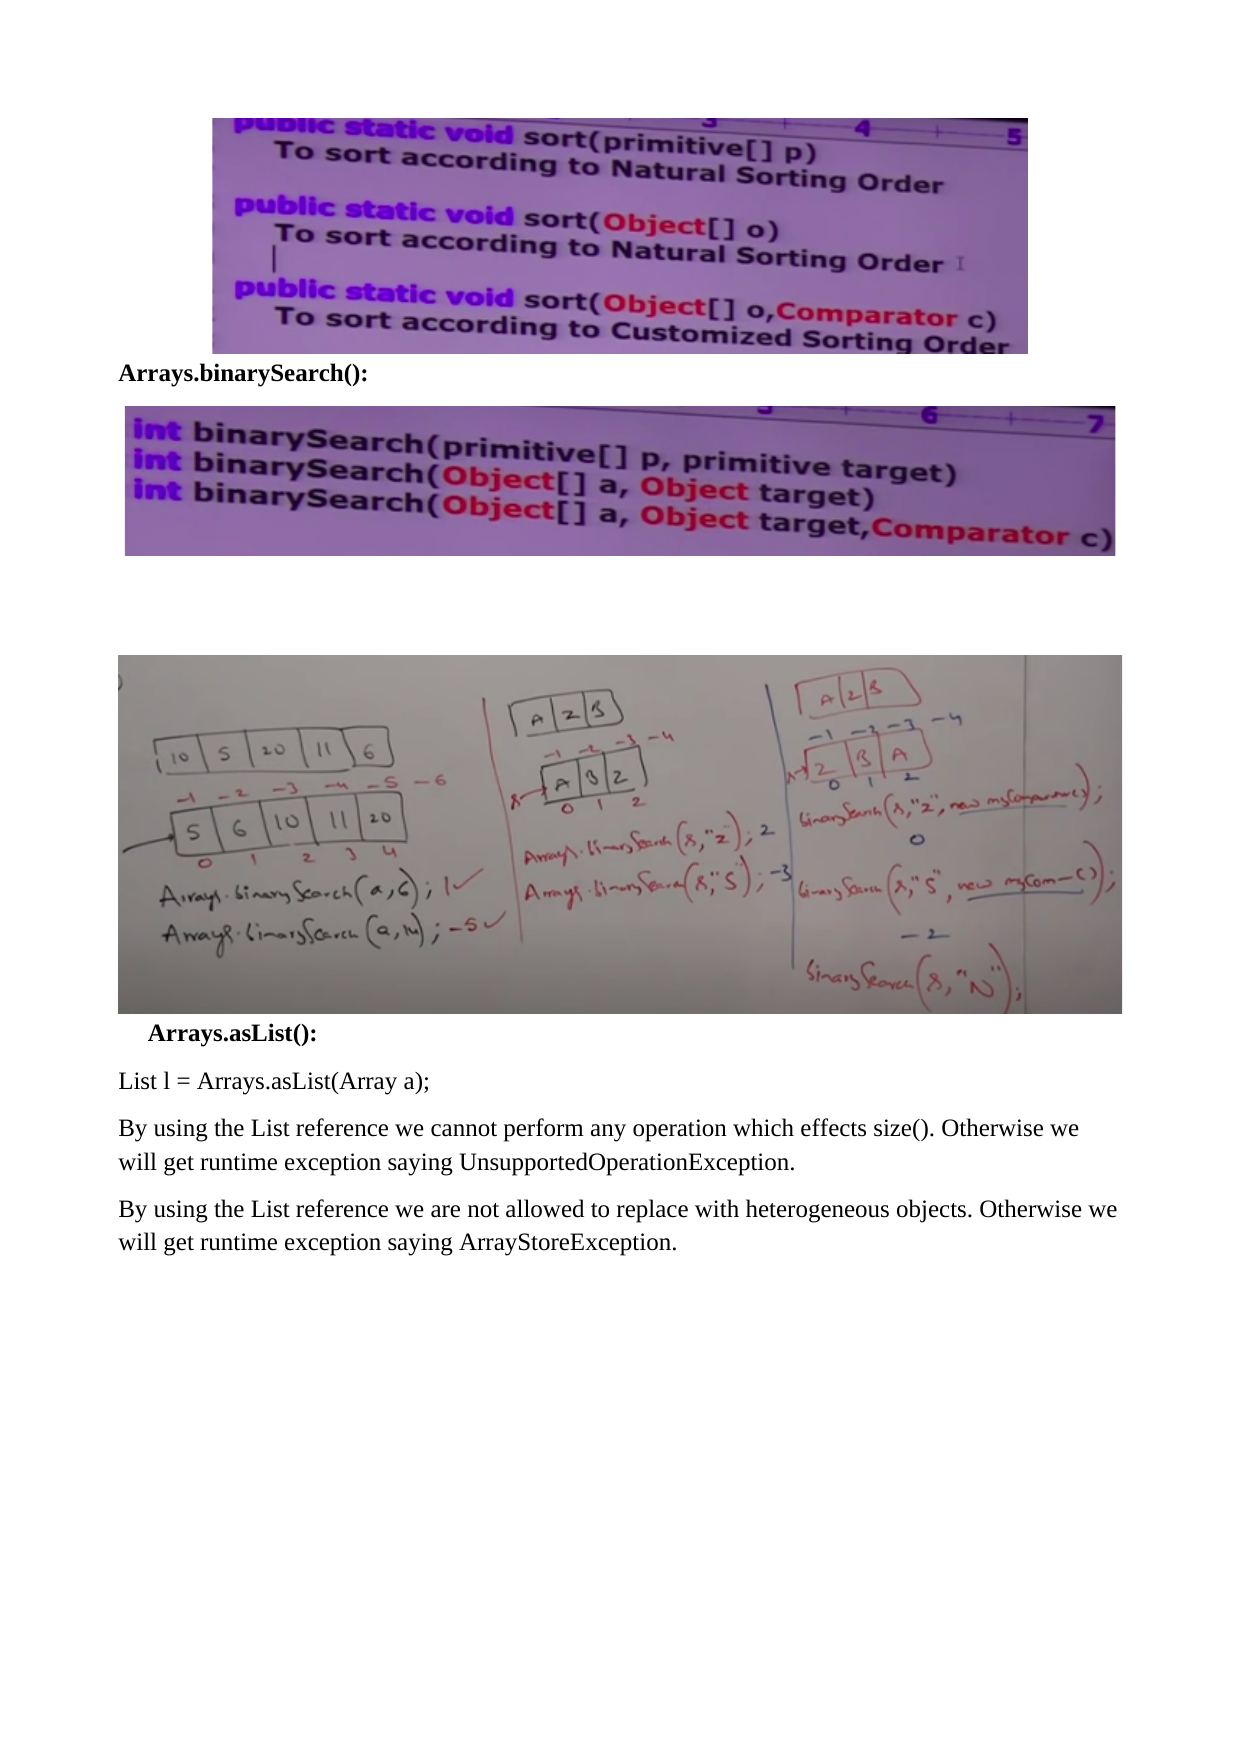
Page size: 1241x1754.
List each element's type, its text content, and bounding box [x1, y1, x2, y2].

picture [212, 118, 1028, 354]
text Arrays.binarySearch(): [118, 118, 1122, 387]
picture [124, 406, 1116, 556]
picture [118, 655, 1123, 1014]
text By using the List reference we cannot perform any operation which effects size(). Otherwise we will get runtime exception saying UnsupportedOperationException. [118, 1113, 1122, 1175]
text By using the List reference we are not allowed to replace with heterogeneous objects. Otherwise we will get runtime exception saying ArrayStoreException. [118, 1194, 1122, 1256]
text List l = Arrays.asList(Array a); [118, 1066, 1122, 1095]
text Arrays.asList(): [148, 1014, 1122, 1047]
